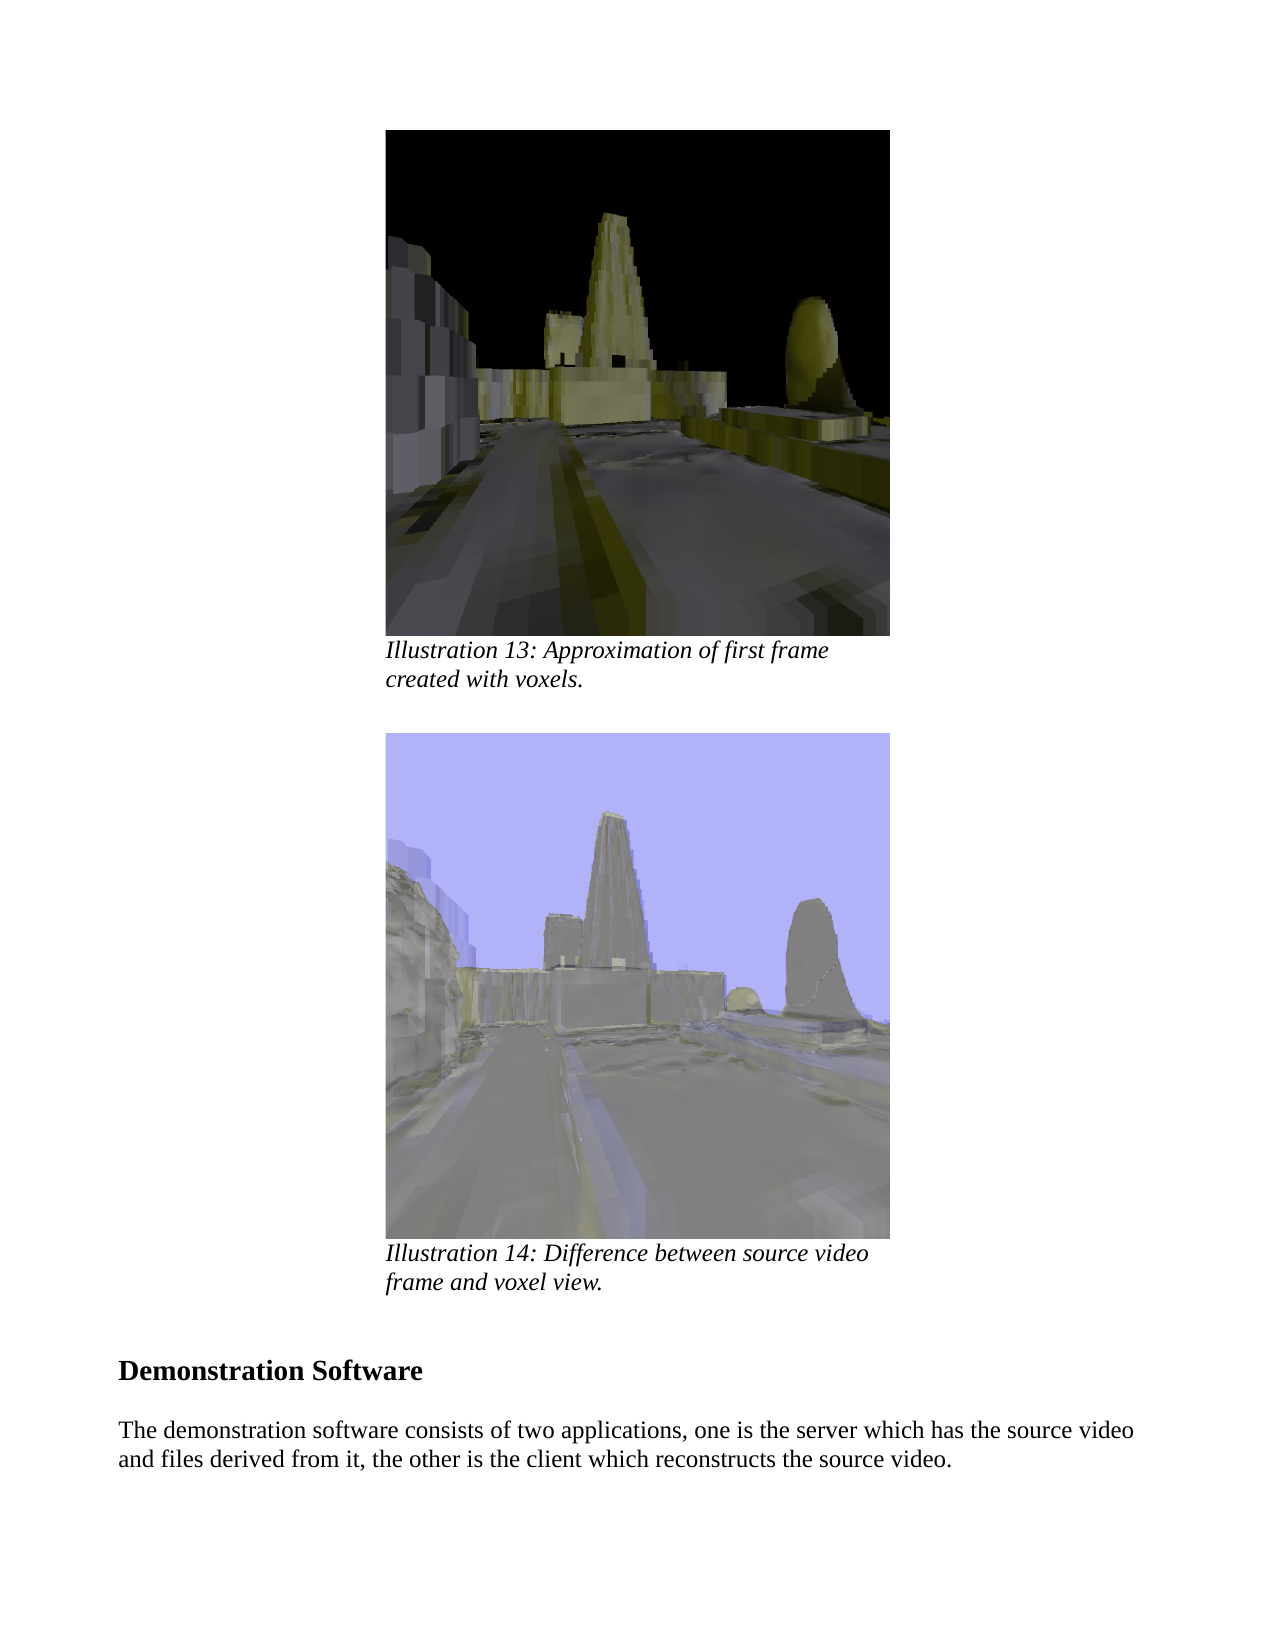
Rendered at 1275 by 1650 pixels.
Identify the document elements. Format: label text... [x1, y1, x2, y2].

text Demonstration Software [118, 1353, 1157, 1387]
text The demonstration software consists of two applications, one is the server which has the source video and files derived from it, the other is the client which reconstructs the source video. [118, 1416, 1157, 1473]
picture [385, 733, 890, 1239]
picture [385, 130, 890, 636]
text Illustration 14: Difference between source video frame and voxel view. [385, 1239, 890, 1296]
text Illustration 13: Approximation of first frame created with voxels. [385, 636, 890, 693]
